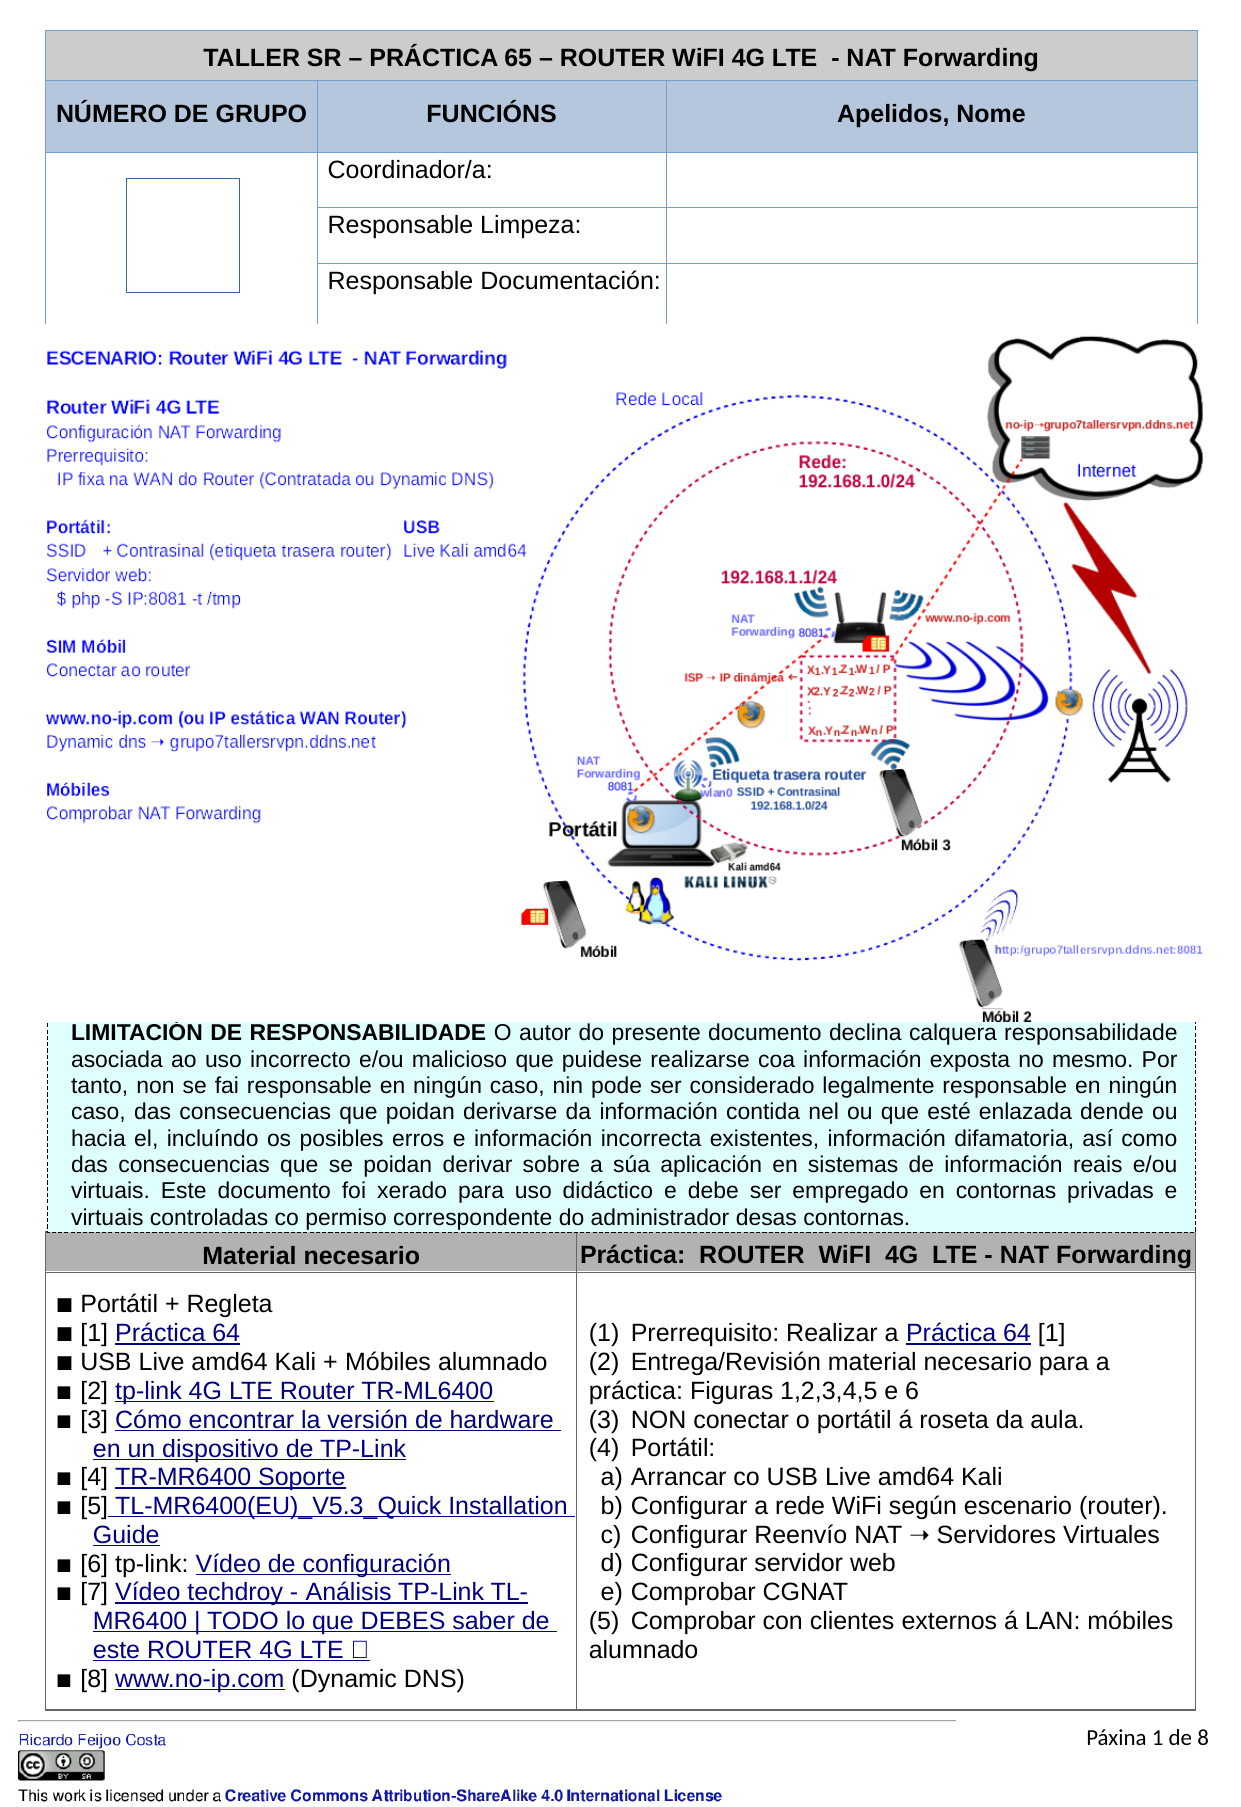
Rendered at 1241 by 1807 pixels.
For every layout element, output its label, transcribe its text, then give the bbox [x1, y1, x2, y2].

table_cell Responsable Documentación: [318, 264, 666, 324]
table_cell Responsable Limpeza: [318, 208, 666, 263]
table_cell Portátil + Regleta [1] Práctica 64 USB Live amd64 Kali + Móbiles alumnado [2] tp-link 4G LTE Router TR-ML6400 [3] Cómo encontrar la versión de hardware en un dispositivo de TP-Link [4] TR-MR6400 Soporte [5] TL-MR6400(EU)_V5.3_Quick Installation Guide [6] tp-link: Vídeo de configuración [7] Vídeo techdroy - Análisis TP-Link TL-MR6400 | TODO lo que DEBES saber de este ROUTER 4G LTE 🚀 [8] www.no-ip.com (Dynamic DNS) [46, 1273, 576, 1709]
picture [8, 1715, 957, 1806]
table_cell [46, 153, 317, 324]
table_cell [667, 153, 1197, 207]
table_cell NÚMERO DE GRUPO [46, 81, 317, 152]
table_cell Coordinador/a: [318, 153, 666, 207]
table_cell [667, 208, 1197, 263]
picture [45, 324, 1209, 1022]
table_cell Prerrequisito: Realizar a Práctica 64 [1] Entrega/Revisión material necesario para a práctica: Figuras 1,2,3,4,5 e 6 NON conectar o portátil á roseta da aula. Portátil: Arrancar co USB Live amd64 Kali Configurar a rede WiFi según escenario (router). Configurar Reenvío NAT ➝ Servidores Virtuales Configurar servidor web Comprobar CGNAT Comprobar con clientes externos á LAN: móbiles alumnado [577, 1273, 1195, 1709]
table_cell FUNCIÓNS [318, 81, 666, 152]
table_cell [667, 264, 1197, 324]
table_header TALLER SR – PRÁCTICA 65 – ROUTER WiFI 4G LTE - NAT Forwarding [46, 31, 1197, 80]
table_header Material necesario [46, 1233, 576, 1271]
table_cell Apelidos, Nome [667, 81, 1197, 152]
table_header Práctica: ROUTER WiFI 4G LTE - NAT Forwarding [577, 1233, 1195, 1271]
